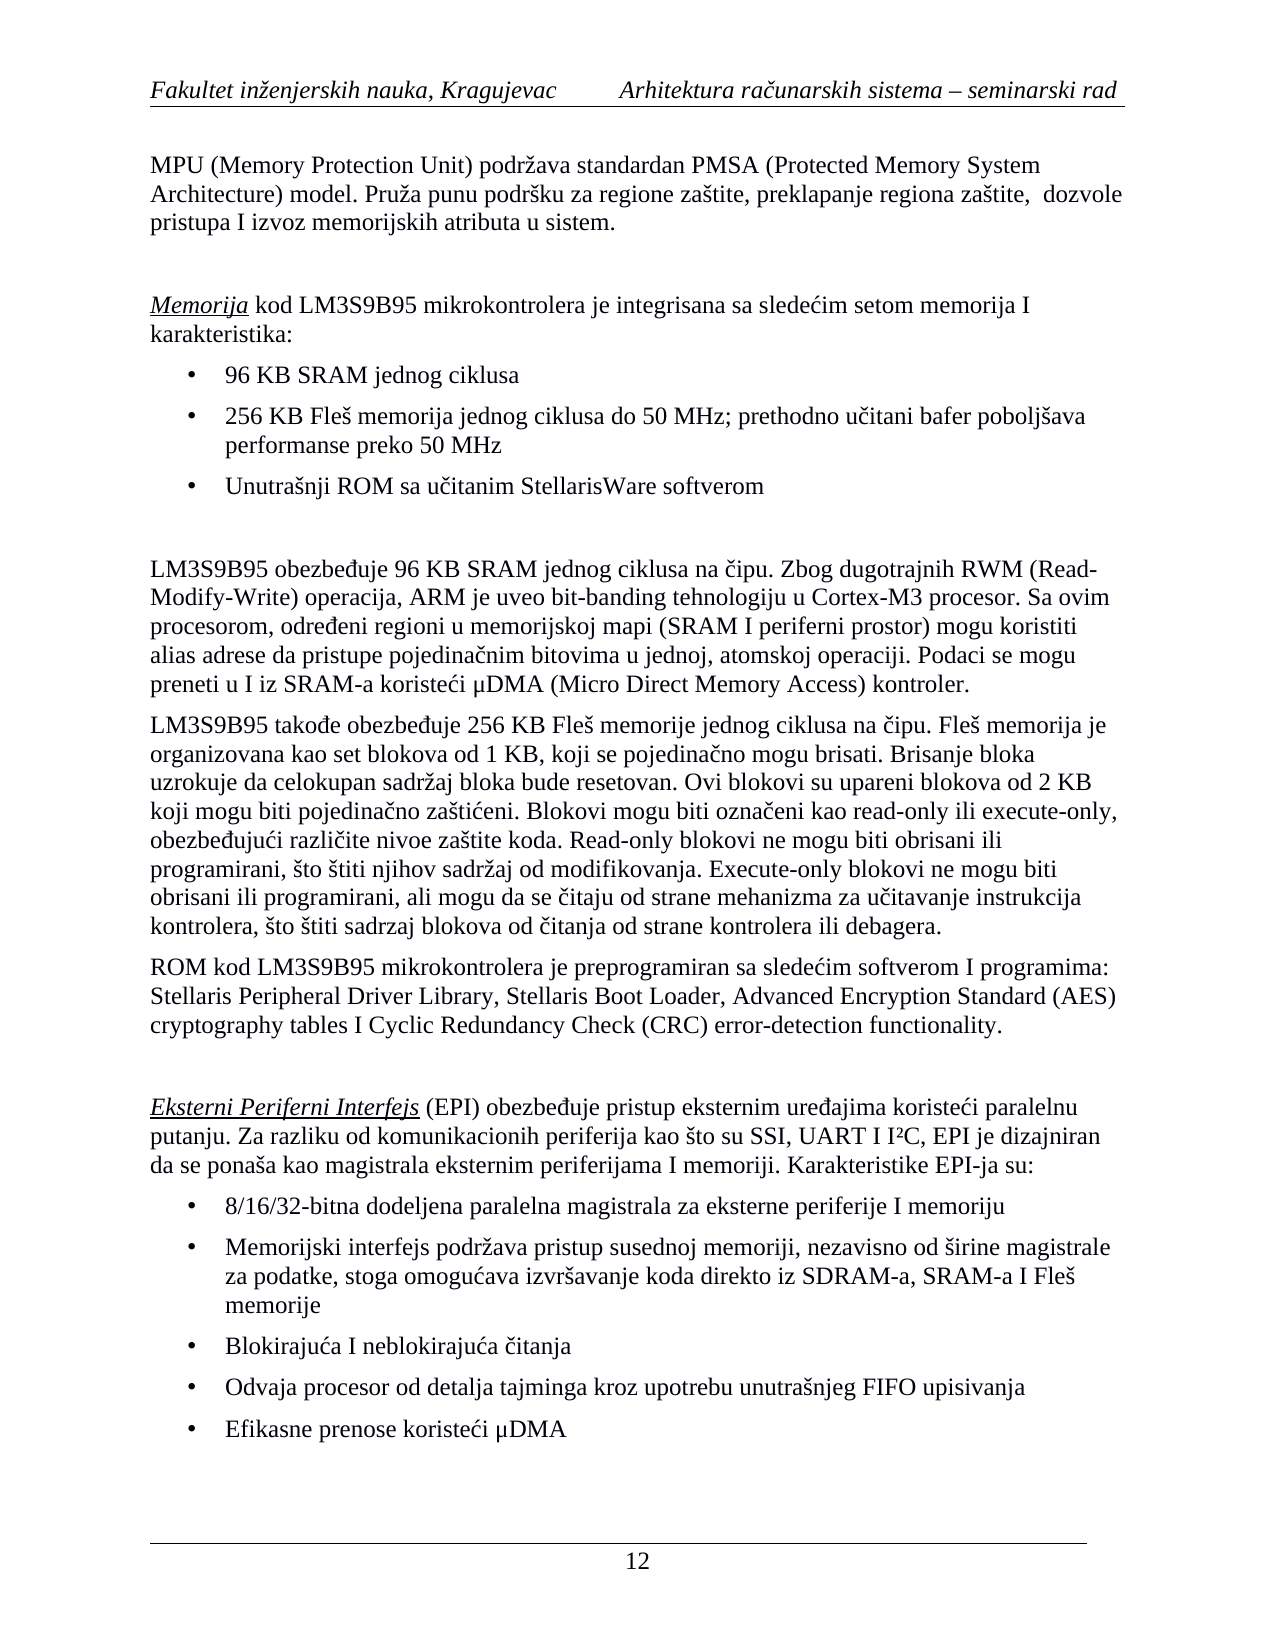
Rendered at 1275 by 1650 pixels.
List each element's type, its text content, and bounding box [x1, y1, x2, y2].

list Memorijski interfejs podržava pristup susednoj memoriji, nezavisno od širine magistrale za podatke, stoga omogućava izvršavanje koda direkto iz SDRAM-a, SRAM-a I Fleš memorije [187, 1232, 1125, 1319]
list 96 KB SRAM jednog ciklusa [187, 360, 1125, 389]
text Memorija kod LM3S9B95 mikrokontrolera je integrisana sa sledećim setom memorija I karakteristika: [150, 290, 1125, 347]
list 8/16/32-bitna dodeljena paralelna magistrala za eksterne periferije I memoriju [187, 1191, 1125, 1220]
list Odvaja procesor od detalja tajminga kroz upotrebu unutrašnjeg FIFO upisivanja [187, 1372, 1125, 1401]
text Eksterni Periferni Interfejs (EPI) obezbeđuje pristup eksternim uređajima koristeći paralelnu putanju. Za razliku od komunikacionih periferija kao što su SSI, UART I I²C, EPI je dizajniran da se ponaša kao magistrala eksternim periferijama I memoriji. Karakteristike EPI-ja su: [150, 1092, 1125, 1179]
text ROM kod LM3S9B95 mikrokontrolera je preprogramiran sa sledećim softverom I programima: Stellaris Peripheral Driver Library, Stellaris Boot Loader, Advanced Encryption Standard (AES) cryptography tables I Cyclic Redundancy Check (CRC) error-detection functionality. [150, 952, 1125, 1039]
list Blokirajuća I neblokirajuća čitanja [187, 1331, 1125, 1360]
list Unutrašnji ROM sa učitanim StellarisWare softverom [187, 471, 1125, 500]
list Efikasne prenose koristeći μDMA [187, 1414, 1125, 1442]
list 256 KB Fleš memorija jednog ciklusa do 50 MHz; prethodno učitani bafer poboljšava performanse preko 50 MHz [187, 401, 1125, 459]
text MPU (Memory Protection Unit) podržava standardan PMSA (Protected Memory System Architecture) model. Pruža punu podršku za regione zaštite, preklapanje regiona zaštite, dozvole pristupa I izvoz memorijskih atributa u sistem. [150, 150, 1125, 236]
text LM3S9B95 obezbeđuje 96 KB SRAM jednog ciklusa na čipu. Zbog dugotrajnih RWM (Read-Modify-Write) operacija, ARM je uveo bit-banding tehnologiju u Cortex-M3 procesor. Sa ovim procesorom, određeni regioni u memorijskoj mapi (SRAM I periferni prostor) mogu koristiti alias adrese da pristupe pojedinačnim bitovima u jednoj, atomskoj operaciji. Podaci se mogu preneti u I iz SRAM-a koristeći μDMA (Micro Direct Memory Access) kontroler. [150, 554, 1125, 697]
text LM3S9B95 takođe obezbeđuje 256 KB Fleš memorije jednog ciklusa na čipu. Fleš memorija je organizovana kao set blokova od 1 KB, koji se pojedinačno mogu brisati. Brisanje bloka uzrokuje da celokupan sadržaj bloka bude resetovan. Ovi blokovi su upareni blokova od 2 KB koji mogu biti pojedinačno zaštićeni. Blokovi mogu biti označeni kao read-only ili execute-only, obezbeđujući različite nivoe zaštite koda. Read-only blokovi ne mogu biti obrisani ili programirani, što štiti njihov sadržaj od modifikovanja. Execute-only blokovi ne mogu biti obrisani ili programirani, ali mogu da se čitaju od strane mehanizma za učitavanje instrukcija kontrolera, što štiti sadrzaj blokova od čitanja od strane kontrolera ili debagera. [150, 710, 1125, 940]
